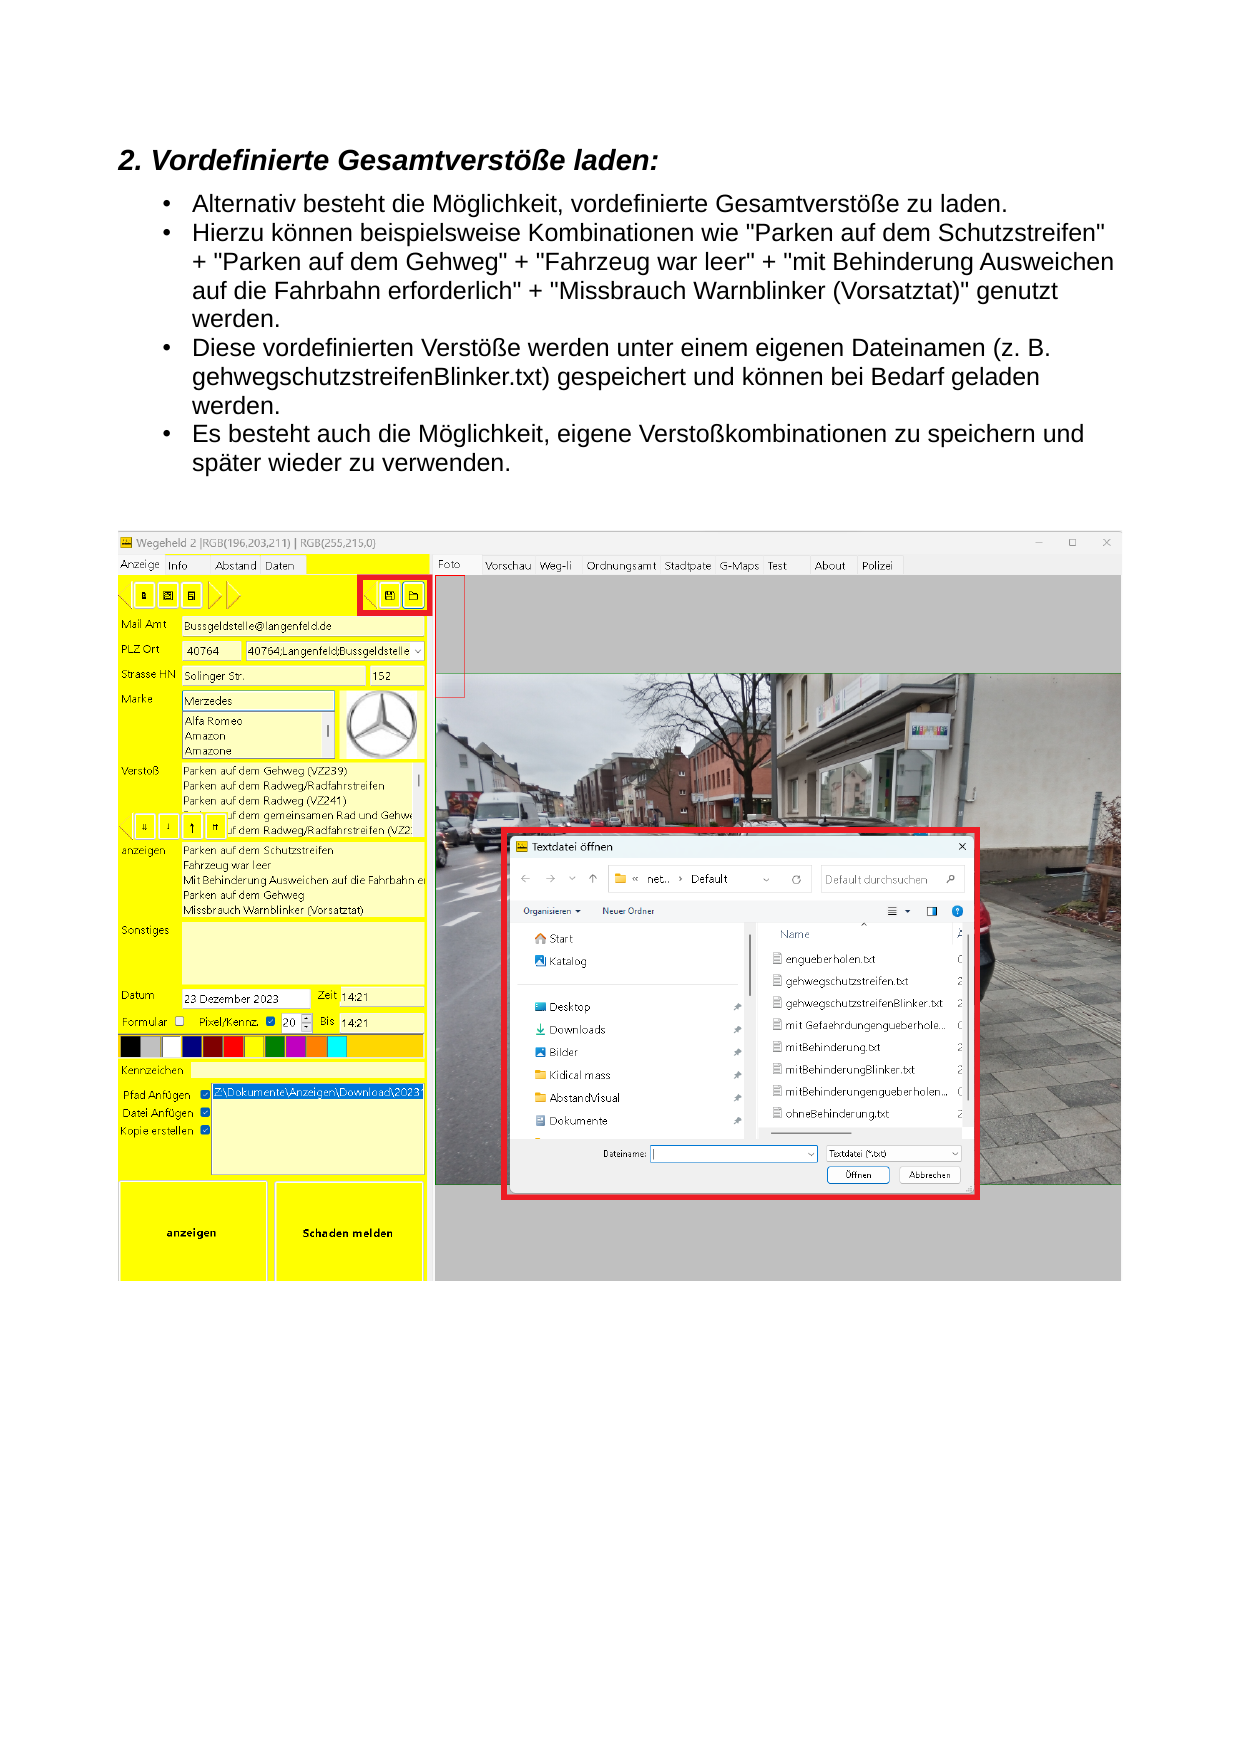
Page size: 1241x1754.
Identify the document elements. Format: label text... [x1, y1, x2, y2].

subtitle 2. Vordefinierte Gesamtverstöße laden: [118, 143, 1122, 177]
list Hierzu können beispielsweise Kombinationen wie "Parken auf dem Schutzstreifen" + "Parken auf dem Gehweg" + "Fahrzeug war leer" + "mit Behinderung Ausweichen auf die Fahrbahn erforderlich" + "Missbrauch Warnblinker (Vorsatztat)" genutzt werden. [162, 218, 1122, 333]
list Es besteht auch die Möglichkeit, eigene Verstoßkombinationen zu speichern und später wieder zu verwenden. [162, 419, 1122, 477]
list Alternativ besteht die Möglichkeit, vordefinierte Gesamtverstöße zu laden. [162, 189, 1122, 218]
list Diese vordefinierten Verstöße werden unter einem eigenen Dateinamen (z. B. gehwegschutzstreifenBlinker.txt) gespeichert und können bei Bedarf geladen werden. [162, 333, 1122, 419]
